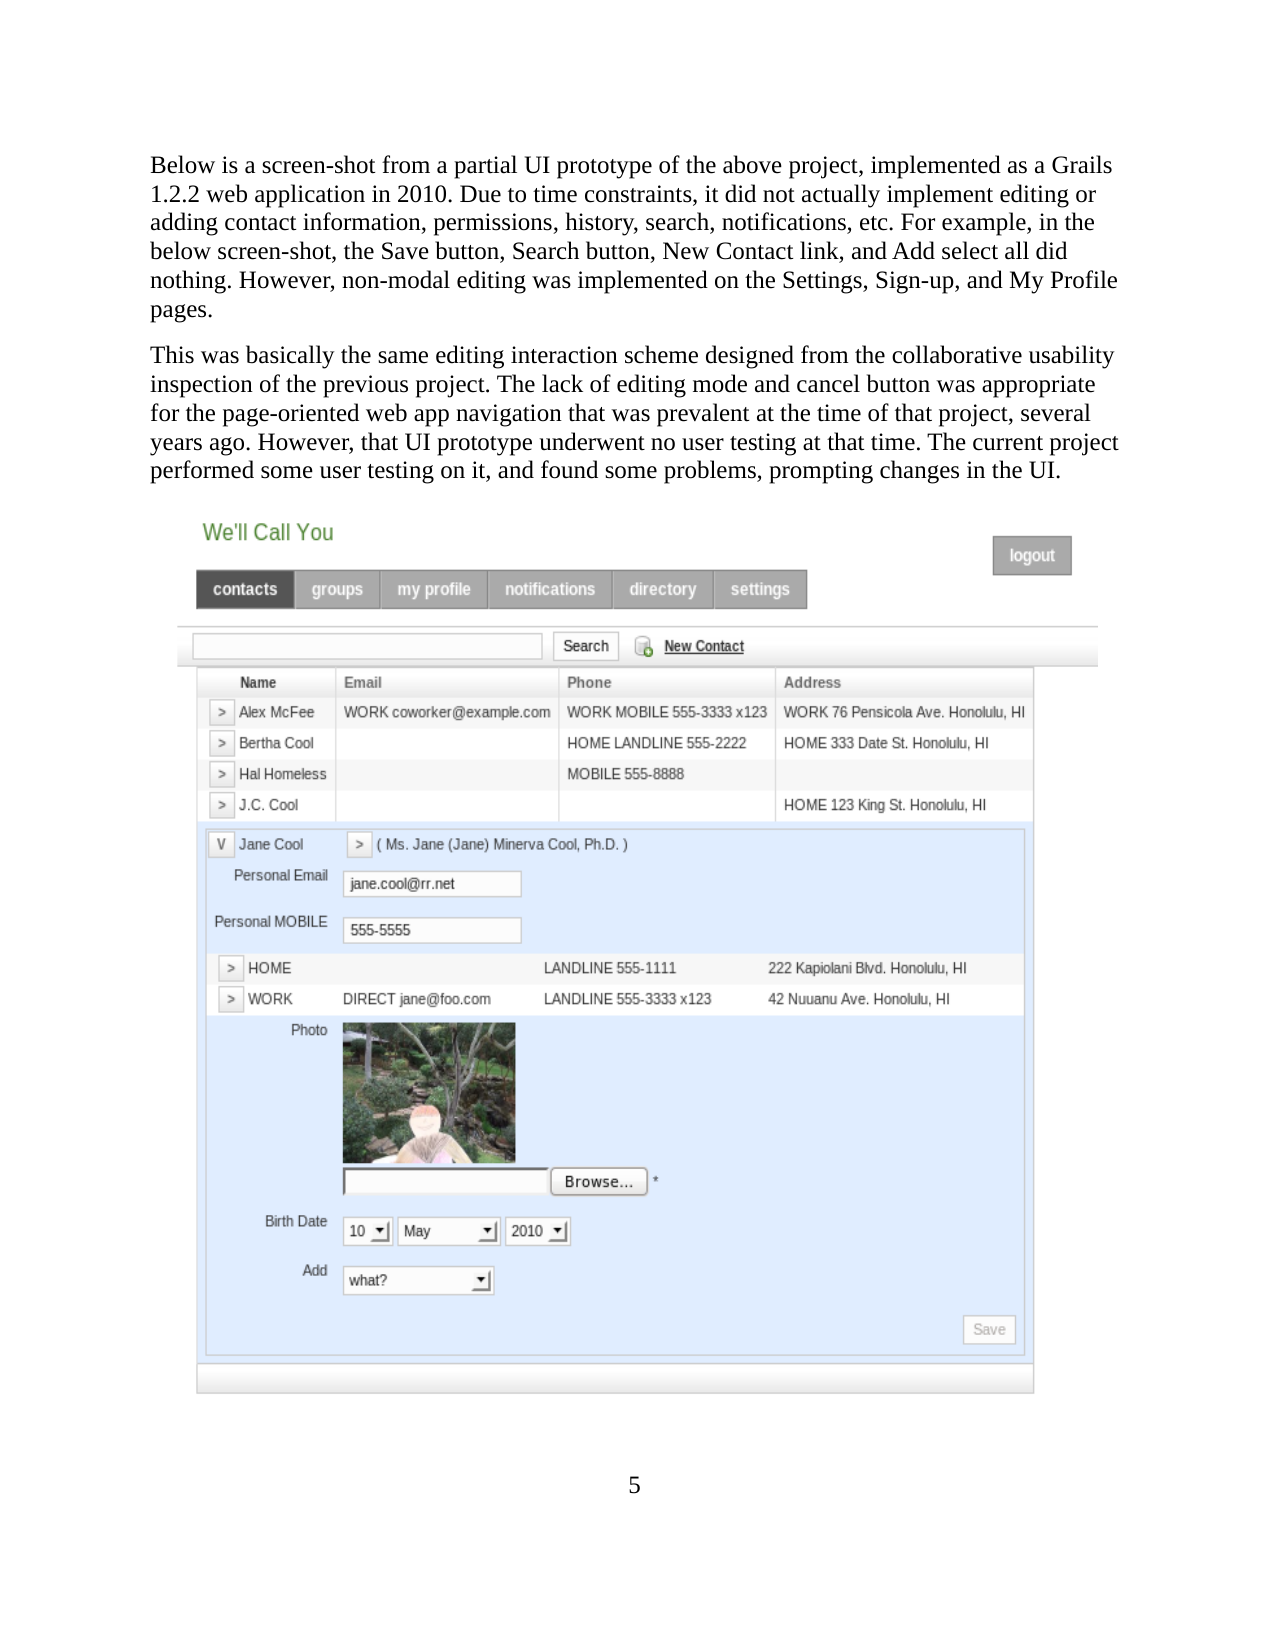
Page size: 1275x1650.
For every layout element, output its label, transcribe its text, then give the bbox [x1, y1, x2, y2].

text This was basically the same editing interaction scheme designed from the collaborative usability inspection of the previous project. The lack of editing mode and cancel button was appropriate for the page-oriented web app navigation that was prevalent at the time of that project, several years ago. However, that UI prototype underwent no user testing at that time. The current project performed some user testing on it, and found some problems, prompting changes in the UI. [150, 340, 1125, 484]
picture [177, 502, 1098, 1432]
text Below is a screen-shot from a partial UI prototype of the above project, implemented as a Grails 1.2.2 web application in 2010. Due to time constraints, it did not actually implement editing or adding contact information, permissions, history, search, notifications, etc. For example, in the below screen-shot, the Save button, Search button, New Contact link, and Add select all did nothing. However, non-modal editing was implemented on the Settings, Sign-up, and My Profile pages. [150, 150, 1125, 322]
